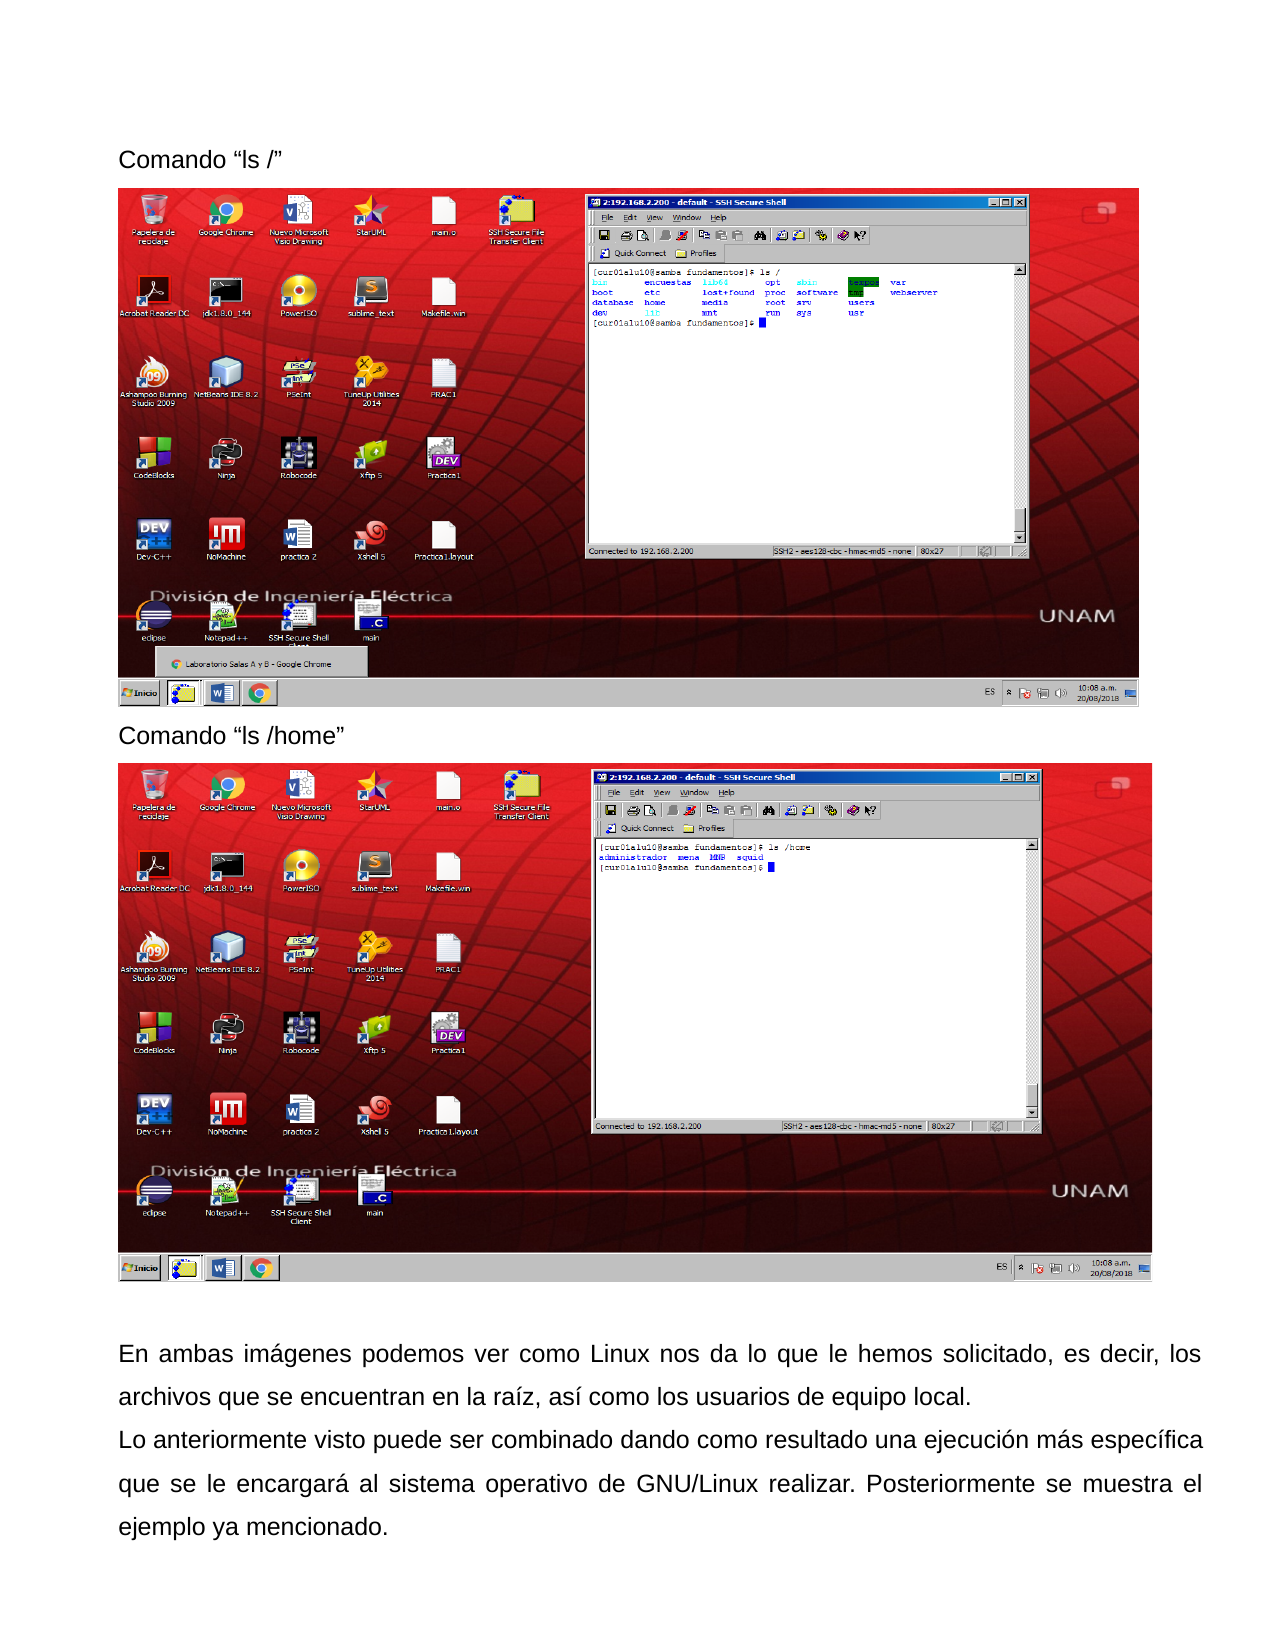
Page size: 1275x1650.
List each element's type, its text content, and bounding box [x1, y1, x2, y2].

text Lo anteriormente visto puede ser combinado dando como resultado una ejecución más específica que se le encargará al sistema operativo de GNU/Linux realizar. Posteriormente se muestra el ejemplo ya mencionado. [118, 1425, 1205, 1540]
text Comando “ls /” [118, 145, 1205, 174]
text En ambas imágenes podemos ver como Linux nos da lo que le hemos solicitado, es decir, los archivos que se encuentran en la raíz, así como los usuarios de equipo local. [118, 1339, 1205, 1411]
text Comando “ls /home” [118, 721, 1205, 749]
